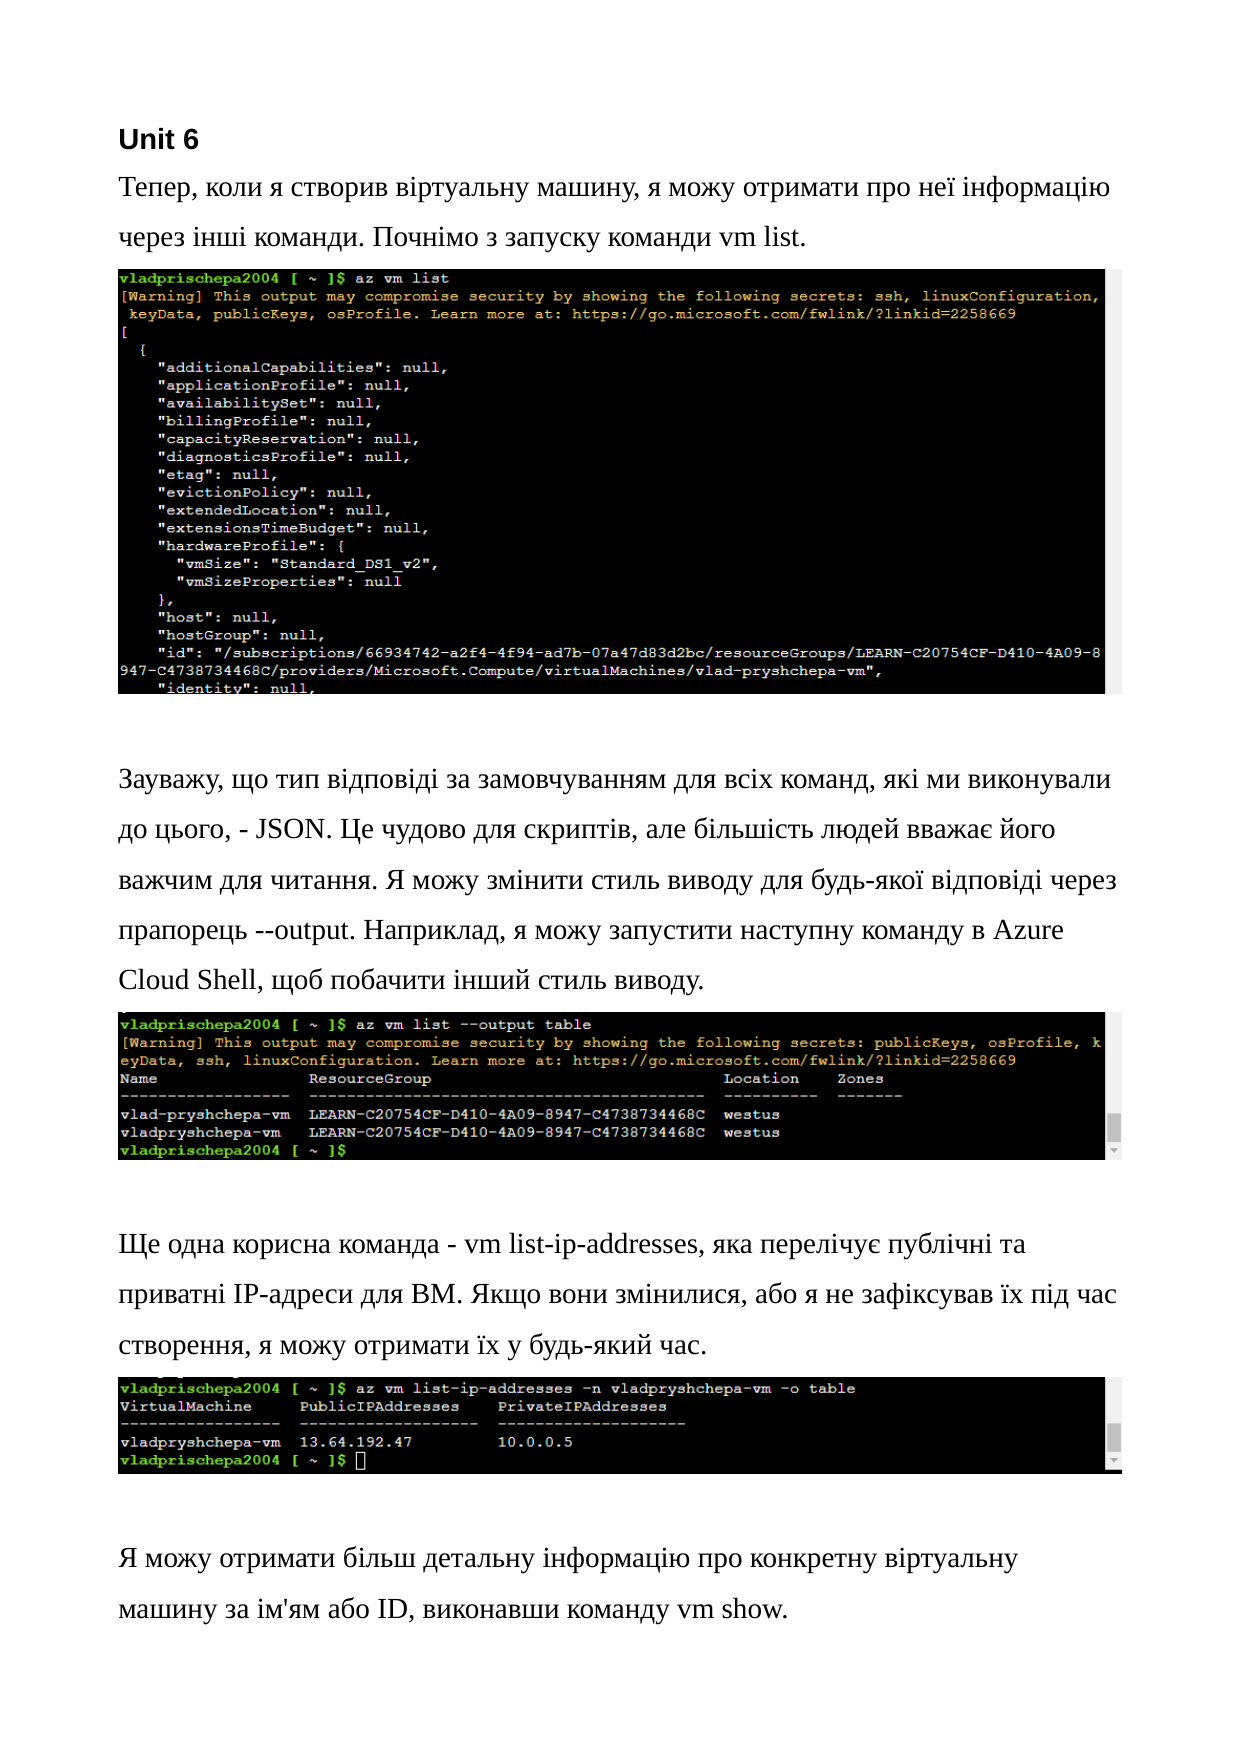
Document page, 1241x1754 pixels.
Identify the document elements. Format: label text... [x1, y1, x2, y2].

text Тепер, коли я створив віртуальну машину, я можу отримати про неї інформацію через інші команди. Почнімо з запуску команди vm list. [118, 169, 1122, 253]
picture [118, 269, 1123, 694]
text Ще одна корисна команда - vm list-ip-addresses, яка перелічує публічні та приватні IP-адреси для ВМ. Якщо вони змінилися, або я не зафіксував їх під час створення, я можу отримати їх у будь-який час. [118, 1226, 1122, 1360]
text Я можу отримати більш детальну інформацію про конкретну віртуальну машину за ім'ям або ID, виконавши команду vm show. [118, 1541, 1122, 1624]
subtitle Unit 6 [118, 118, 1122, 157]
text Зауважу, що тип відповіді за замовчуванням для всіх команд, які ми виконували до цього, - JSON. Це чудово для скриптів, але більшість людей вважає його важчим для читання. Я можу змінити стиль виводу для будь-якої відповіді через прапорець --output. Наприклад, я можу запустити наступну команду в Azure Cloud Shell, щоб побачити інший стиль виводу. [118, 761, 1122, 996]
picture [118, 1012, 1123, 1160]
picture [118, 1377, 1123, 1474]
